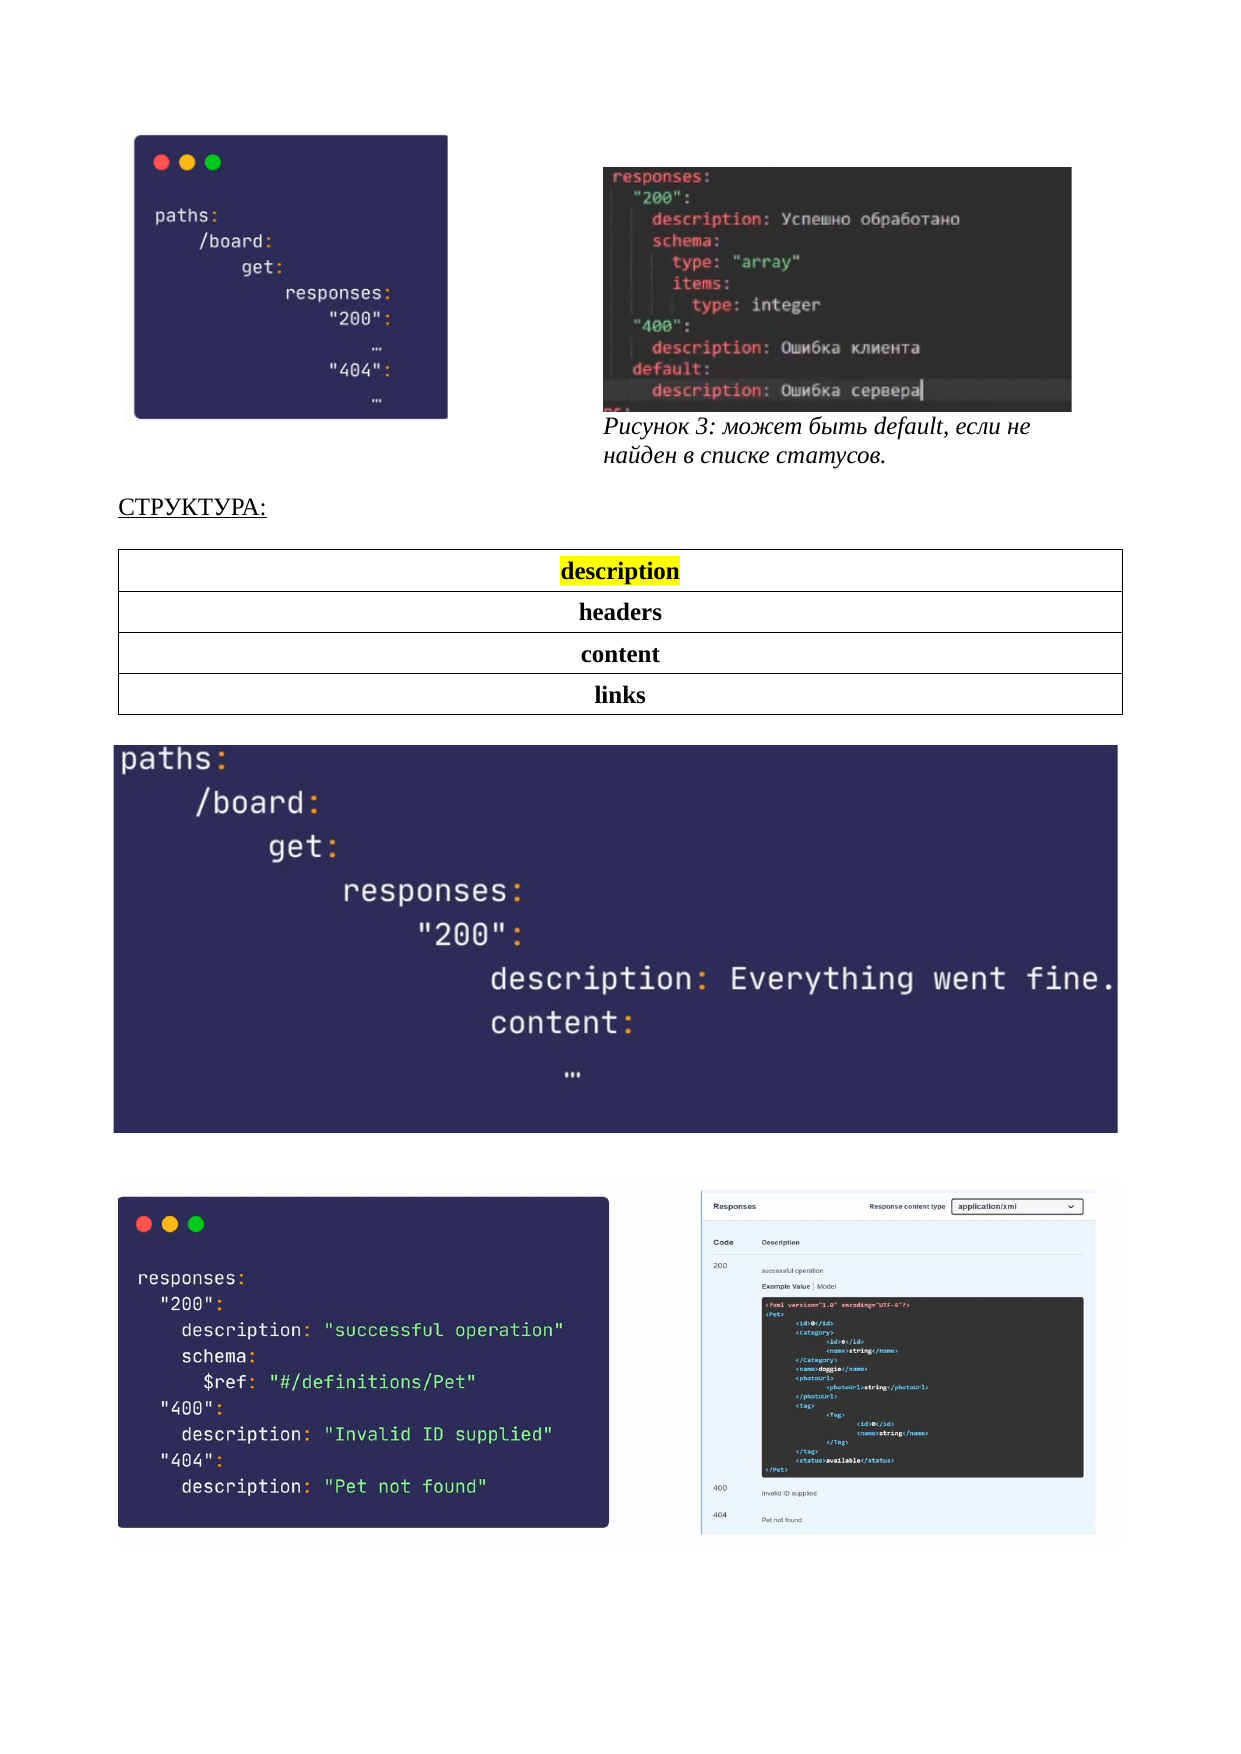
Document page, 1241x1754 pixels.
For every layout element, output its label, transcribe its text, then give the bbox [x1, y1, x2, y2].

picture [124, 130, 448, 421]
table_cell links [119, 674, 1122, 714]
table_header description [119, 550, 1122, 591]
picture [118, 1182, 1123, 1547]
table_cell headers [119, 592, 1122, 632]
picture [113, 745, 1118, 1133]
text СТРУКТУРА: [118, 492, 1122, 521]
text Рисунок 3: может быть default, если не найден в списке статусов. [603, 412, 1072, 469]
picture [603, 167, 1072, 412]
table_cell content [119, 633, 1122, 673]
